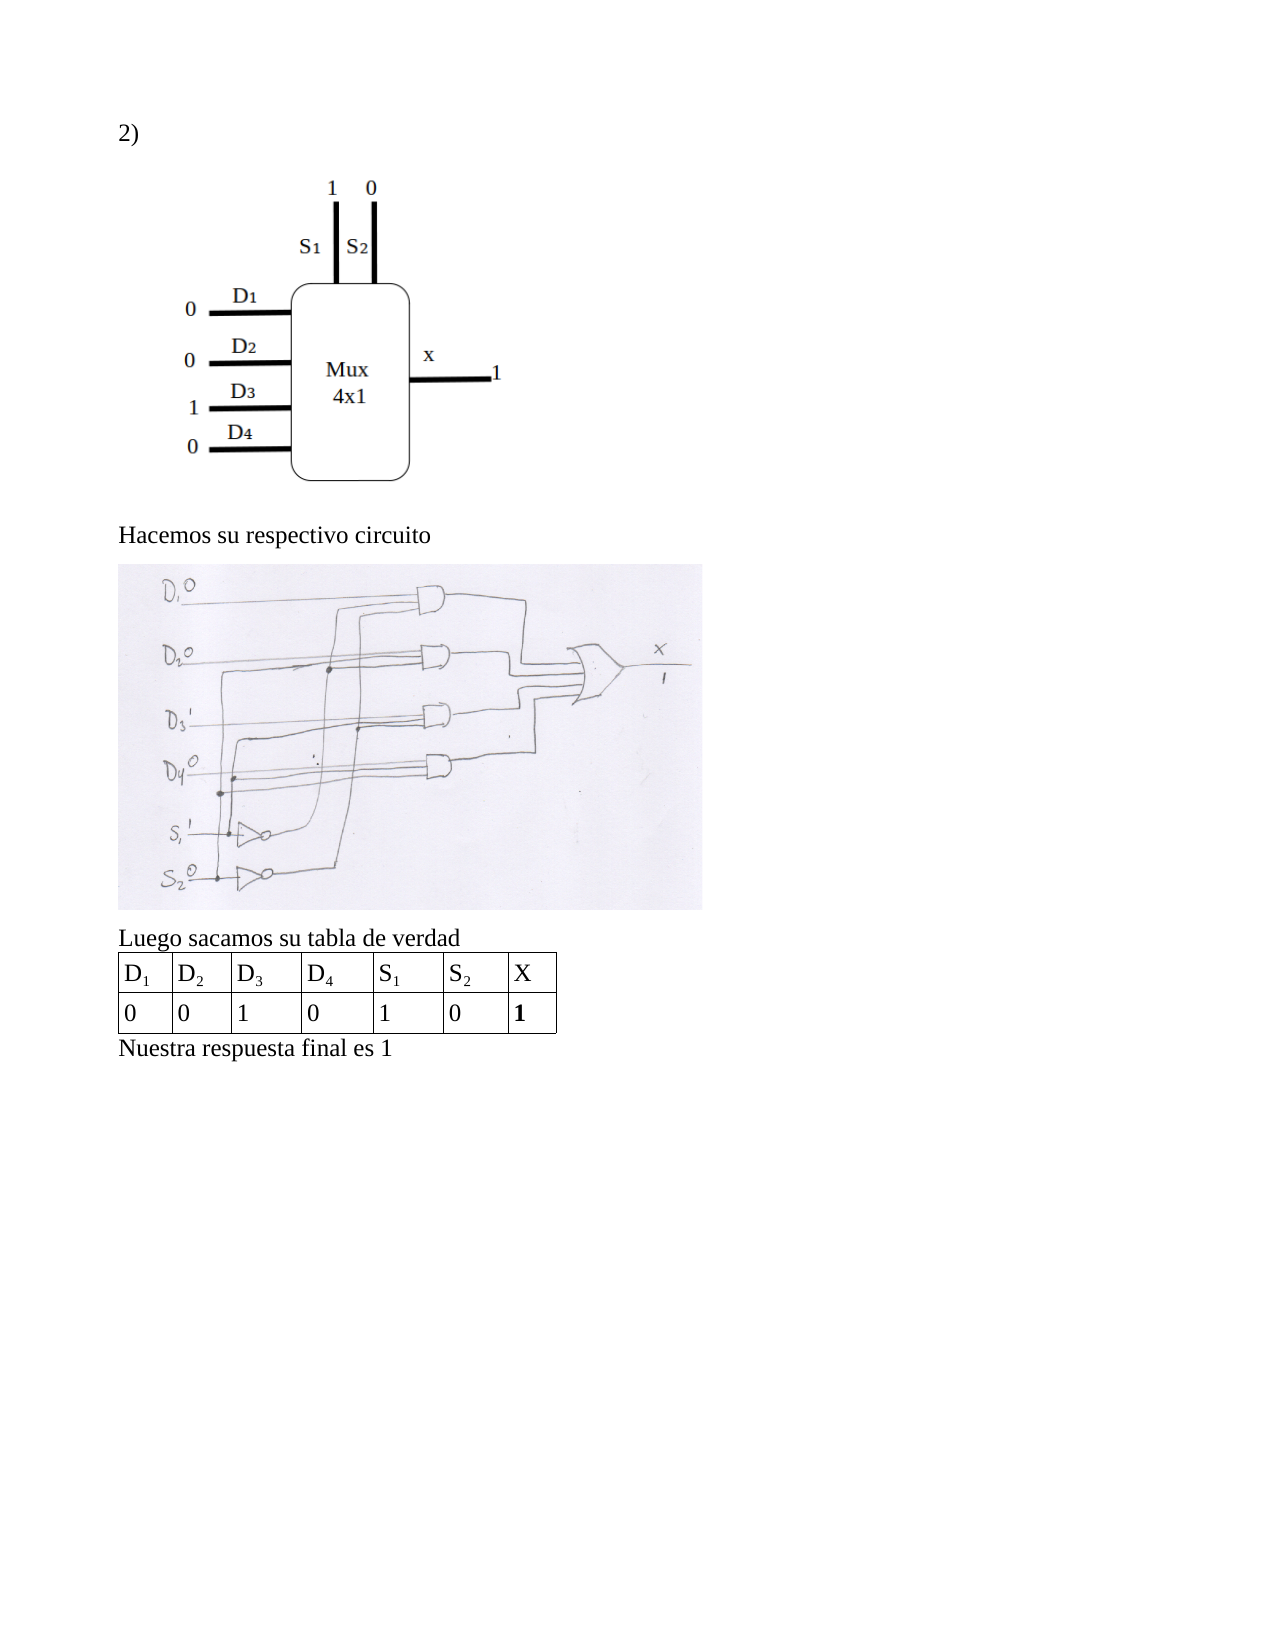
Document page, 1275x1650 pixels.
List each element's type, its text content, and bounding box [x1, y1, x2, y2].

text Luego sacamos su tabla de verdad [118, 923, 1157, 952]
table_header S₂ [444, 953, 508, 992]
table_header X [509, 953, 556, 992]
table_cell 0 [444, 993, 508, 1032]
picture [118, 564, 703, 623]
table_header D₄ [302, 953, 373, 992]
text Hacemos su respectivo circuito [118, 521, 1157, 549]
text Nuestra respuesta final es 1 [118, 1033, 1157, 1061]
table_cell 0 [302, 993, 373, 1032]
picture [143, 159, 536, 515]
table_cell 1 [374, 993, 443, 1032]
table_cell 1 [232, 993, 301, 1032]
table_header D₃ [232, 953, 301, 992]
table_header S₁ [374, 953, 443, 992]
table_cell 1 [509, 993, 556, 1032]
text 2) [118, 118, 1157, 147]
table_cell 0 [119, 993, 172, 1032]
table_header D₁ [119, 953, 172, 992]
table_header D₂ [173, 953, 231, 992]
table_cell 0 [173, 993, 231, 1032]
